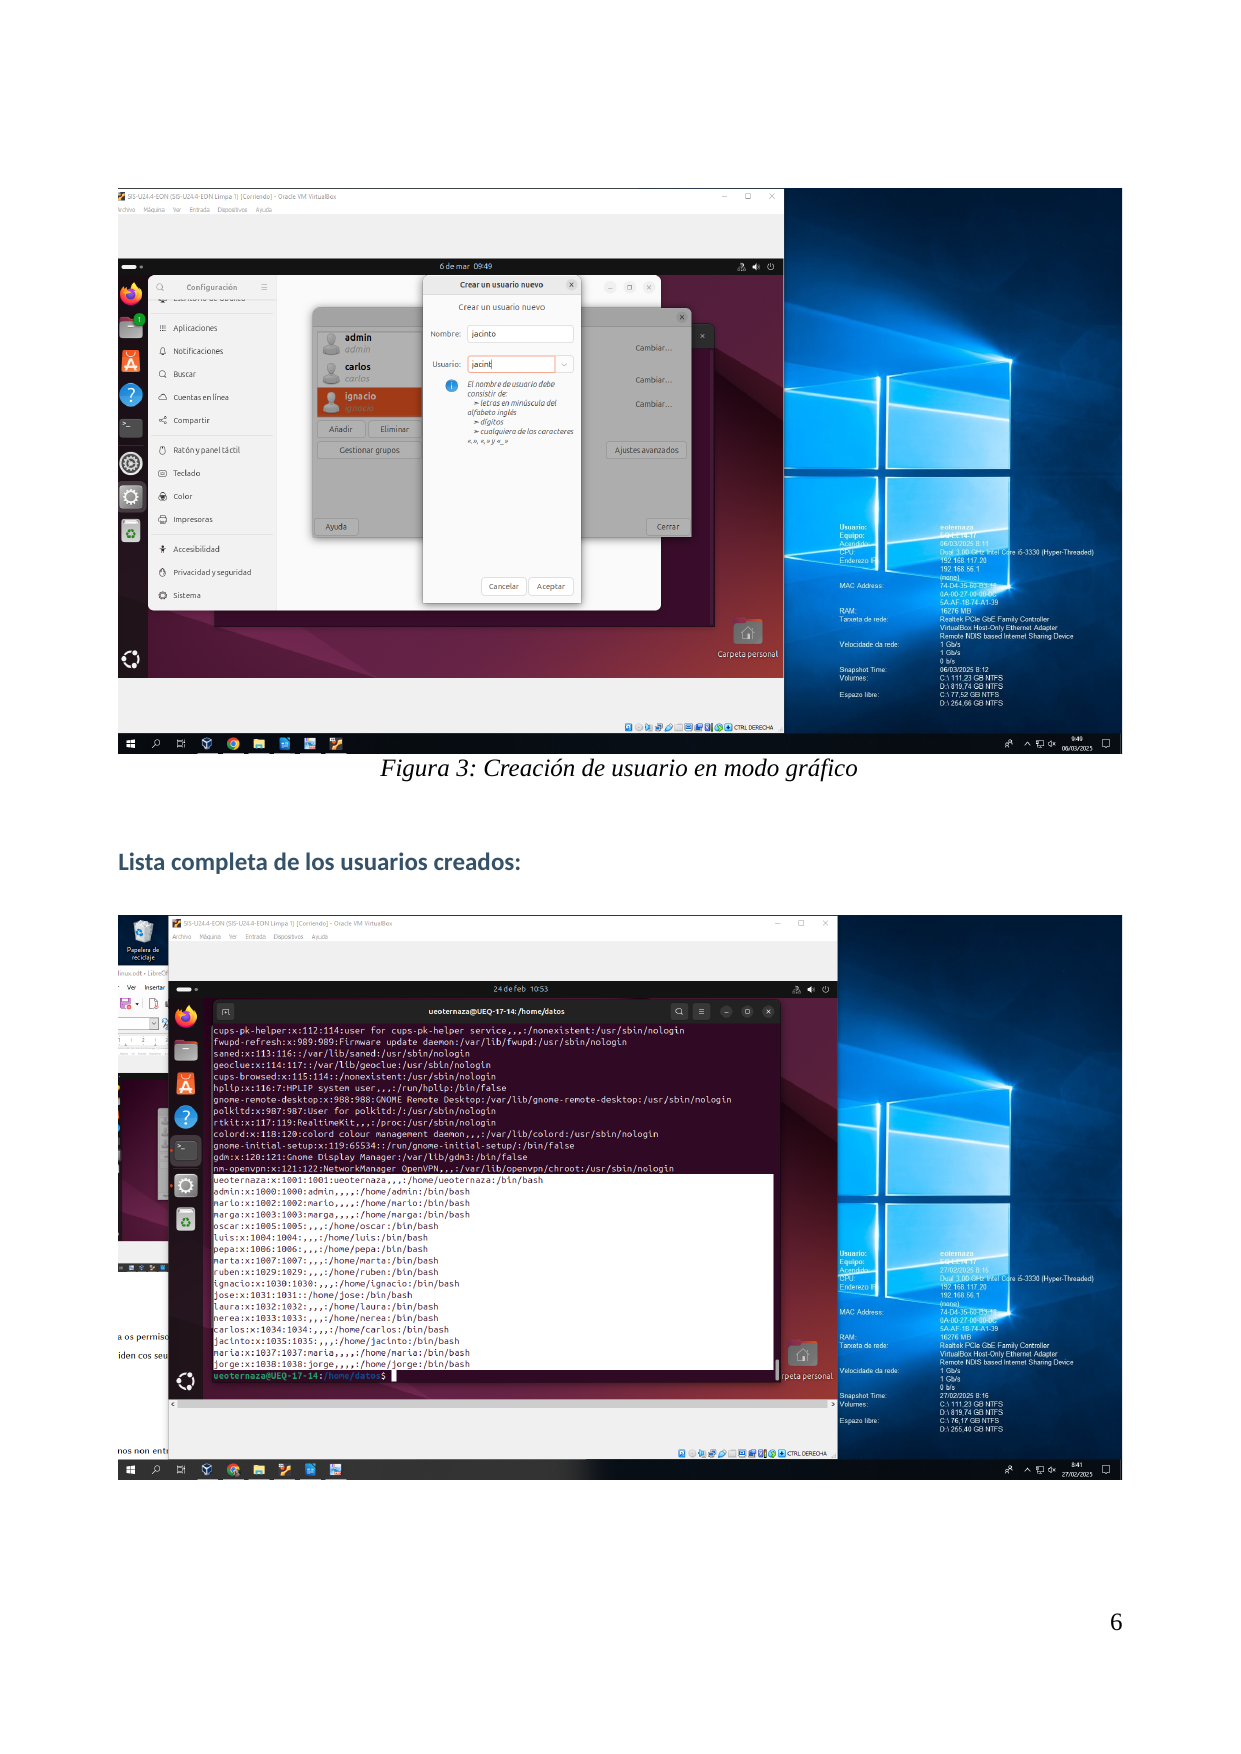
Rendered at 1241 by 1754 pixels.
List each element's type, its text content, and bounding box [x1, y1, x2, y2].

subtitle Lista completa de los usuarios creados: [118, 846, 1122, 877]
picture [118, 188, 1123, 754]
text Figura 3: Creación de usuario en modo gráfico [118, 754, 1122, 782]
picture [118, 915, 1123, 1480]
